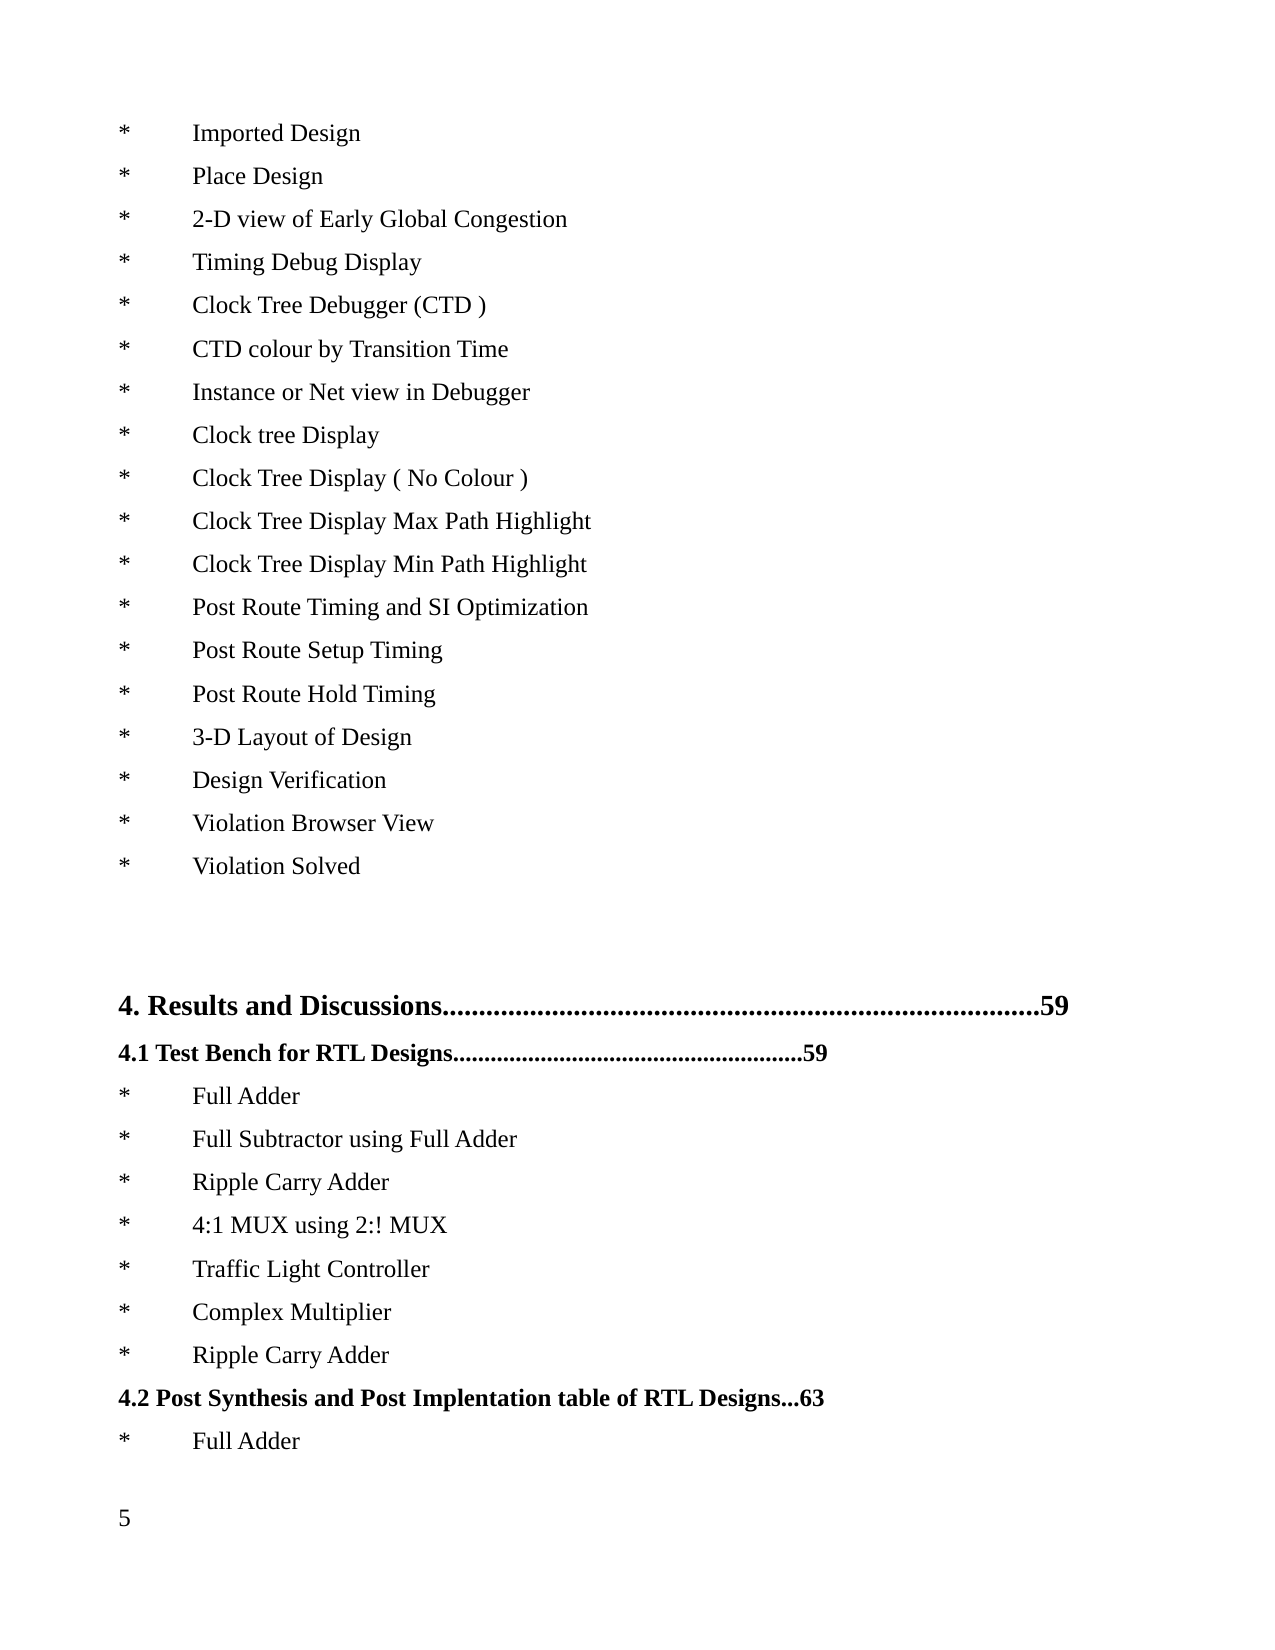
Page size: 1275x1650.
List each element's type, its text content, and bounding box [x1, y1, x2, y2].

text * Full Subtractor using Full Adder [118, 1124, 1157, 1153]
text * Full Adder [118, 1081, 1157, 1110]
text * Ripple Carry Adder [118, 1167, 1157, 1196]
text * 3-D Layout of Design [118, 722, 1157, 751]
text * Full Adder [118, 1426, 1157, 1455]
text * 4:1 MUX using 2:! MUX [118, 1211, 1157, 1239]
text * Violation Browser View [118, 808, 1157, 837]
text * Traffic Light Controller [118, 1254, 1157, 1282]
text * Ripple Carry Adder [118, 1340, 1157, 1369]
text * Place Design [118, 161, 1157, 190]
text * Instance or Net view in Debugger [118, 377, 1157, 406]
text * 2-D view of Early Global Congestion [118, 204, 1157, 233]
text * Post Route Hold Timing [118, 679, 1157, 707]
text * Clock Tree Display ( No Colour ) [118, 463, 1157, 492]
text * Clock Tree Debugger (CTD ) [118, 291, 1157, 319]
text * Design Verification [118, 765, 1157, 794]
text * Clock Tree Display Min Path Highlight [118, 549, 1157, 578]
text 4.1 Test Bench for RTL Designs........................................................59 [118, 1038, 1157, 1067]
text * Post Route Setup Timing [118, 636, 1157, 664]
text 4. Results and Discussions..................................................................................59 [118, 988, 1157, 1021]
text * Violation Solved [118, 851, 1157, 880]
text * Clock tree Display [118, 420, 1157, 449]
text * Timing Debug Display [118, 247, 1157, 276]
text * Clock Tree Display Max Path Highlight [118, 506, 1157, 535]
text * Post Route Timing and SI Optimization [118, 592, 1157, 621]
text * Imported Design [118, 118, 1157, 147]
text 4.2 Post Synthesis and Post Implentation table of RTL Designs...63 [118, 1383, 1157, 1412]
text * Complex Multiplier [118, 1297, 1157, 1326]
text * CTD colour by Transition Time [118, 334, 1157, 362]
